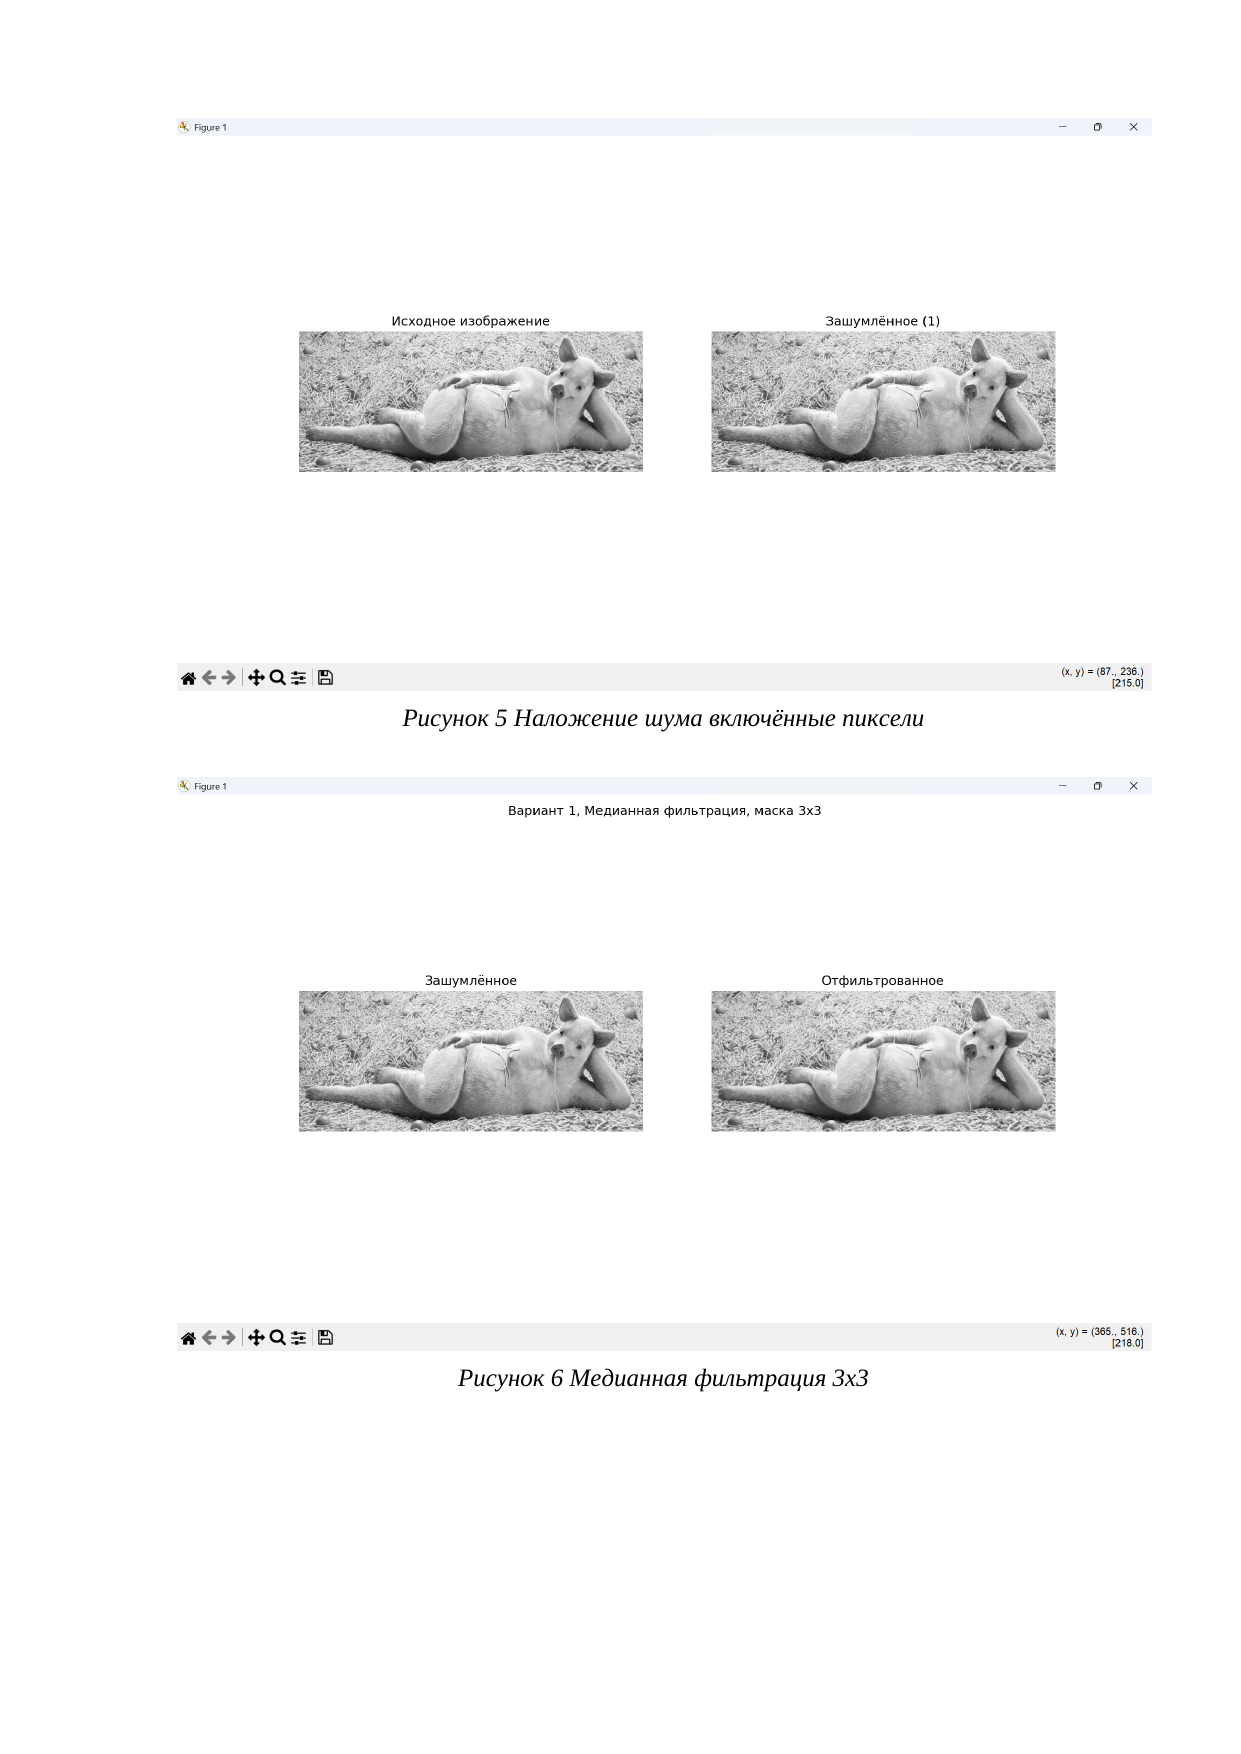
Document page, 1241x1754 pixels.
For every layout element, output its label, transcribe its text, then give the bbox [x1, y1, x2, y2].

text Рисунок 5 Наложение шума включённые пиксели [177, 703, 1152, 732]
text Рисунок 6 Медианная фильтрация 3х3 [177, 1363, 1152, 1392]
